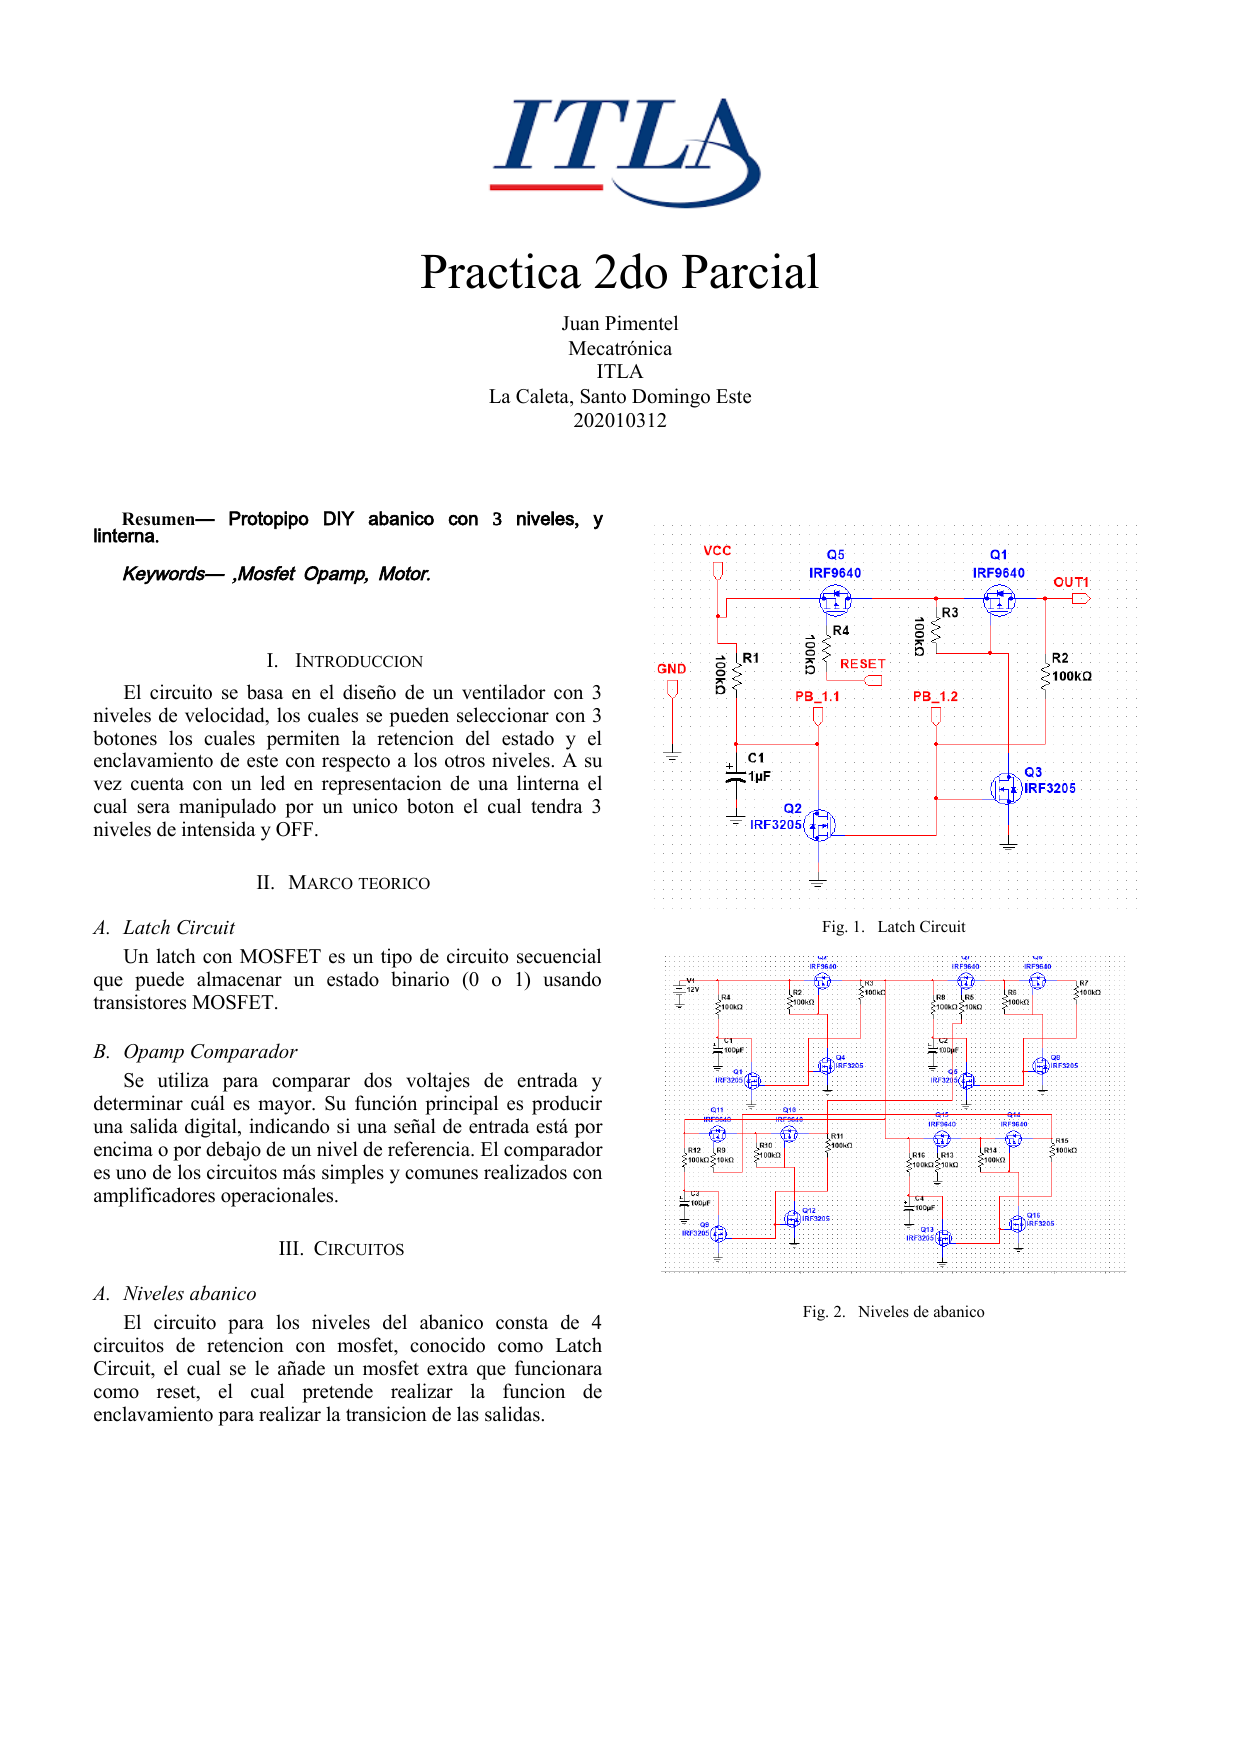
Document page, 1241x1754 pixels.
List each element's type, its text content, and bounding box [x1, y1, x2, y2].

text Mecatrónica [325, 335, 916, 359]
text Se utiliza para comparar dos voltajes de entrada y determinar cuál es mayor. Su función principal es producir una salida digital, indicando si una señal de entrada está por encima o por debajo de un nivel de referencia. El comparador es uno de los circuitos más simples y comunes realizados con amplificadores operacionales. [93, 1069, 603, 1207]
text El circuito para los niveles del abanico consta de 4 circuitos de retencion con mosfet, conocido como Latch Circuit, el cual se le añade un mosfet extra que funcionara como reset, el cual pretende realizar la funcion de enclavamiento para realizar la transicion de las salidas. [93, 1311, 603, 1426]
text Resumen— Protopipo DIY abanico con 3 niveles, y linterna. [93, 56, 603, 546]
text ITLA [325, 359, 916, 383]
title Practica 2do Parcial [325, 68, 916, 299]
subtitle Circuitos [93, 1236, 603, 1260]
text Un latch con MOSFET es un tipo de circuito secuencial que puede almacenar un estado binario (0 o 1) usando transistores MOSFET. [93, 946, 603, 1014]
text Keywords— ,Mosfet Opamp, Motor. [93, 567, 194, 584]
list Latch Circuit [640, 64, 1147, 936]
subtitle Marco teorico [93, 870, 603, 894]
text Keywords— ,Mosfet Opamp, Motor. [234, 567, 318, 584]
text La Caleta, Santo Domingo Este [325, 383, 916, 408]
text El circuito se basa en el diseño de un ventilador con 3 niveles de velocidad, los cuales se pueden seleccionar con 3 botones los cuales permiten la retencion del estado y el enclavamiento de este con respecto a los otros niveles. A su vez cuenta con un led en representacion de una linterna el cual sera manipulado por un unico boton el cual tendra 3 niveles de intensida y OFF. [93, 681, 603, 841]
text Keywords— ,Mosfet Opamp, Motor. [149, 567, 241, 584]
picture [646, 520, 1142, 909]
text 202010312 [325, 408, 916, 432]
subtitle Niveles abanico [93, 1281, 603, 1305]
subtitle Opamp Comparador [93, 1039, 603, 1063]
subtitle Latch Circuit [93, 915, 603, 939]
picture [468, 70, 772, 242]
subtitle Introduccion [93, 648, 603, 672]
picture [661, 956, 1127, 1274]
text Juan Pimentel [325, 311, 916, 335]
text Keywords— ,Mosfet Opamp, Motor. [318, 567, 603, 584]
list Niveles de abanico [640, 965, 1147, 1321]
